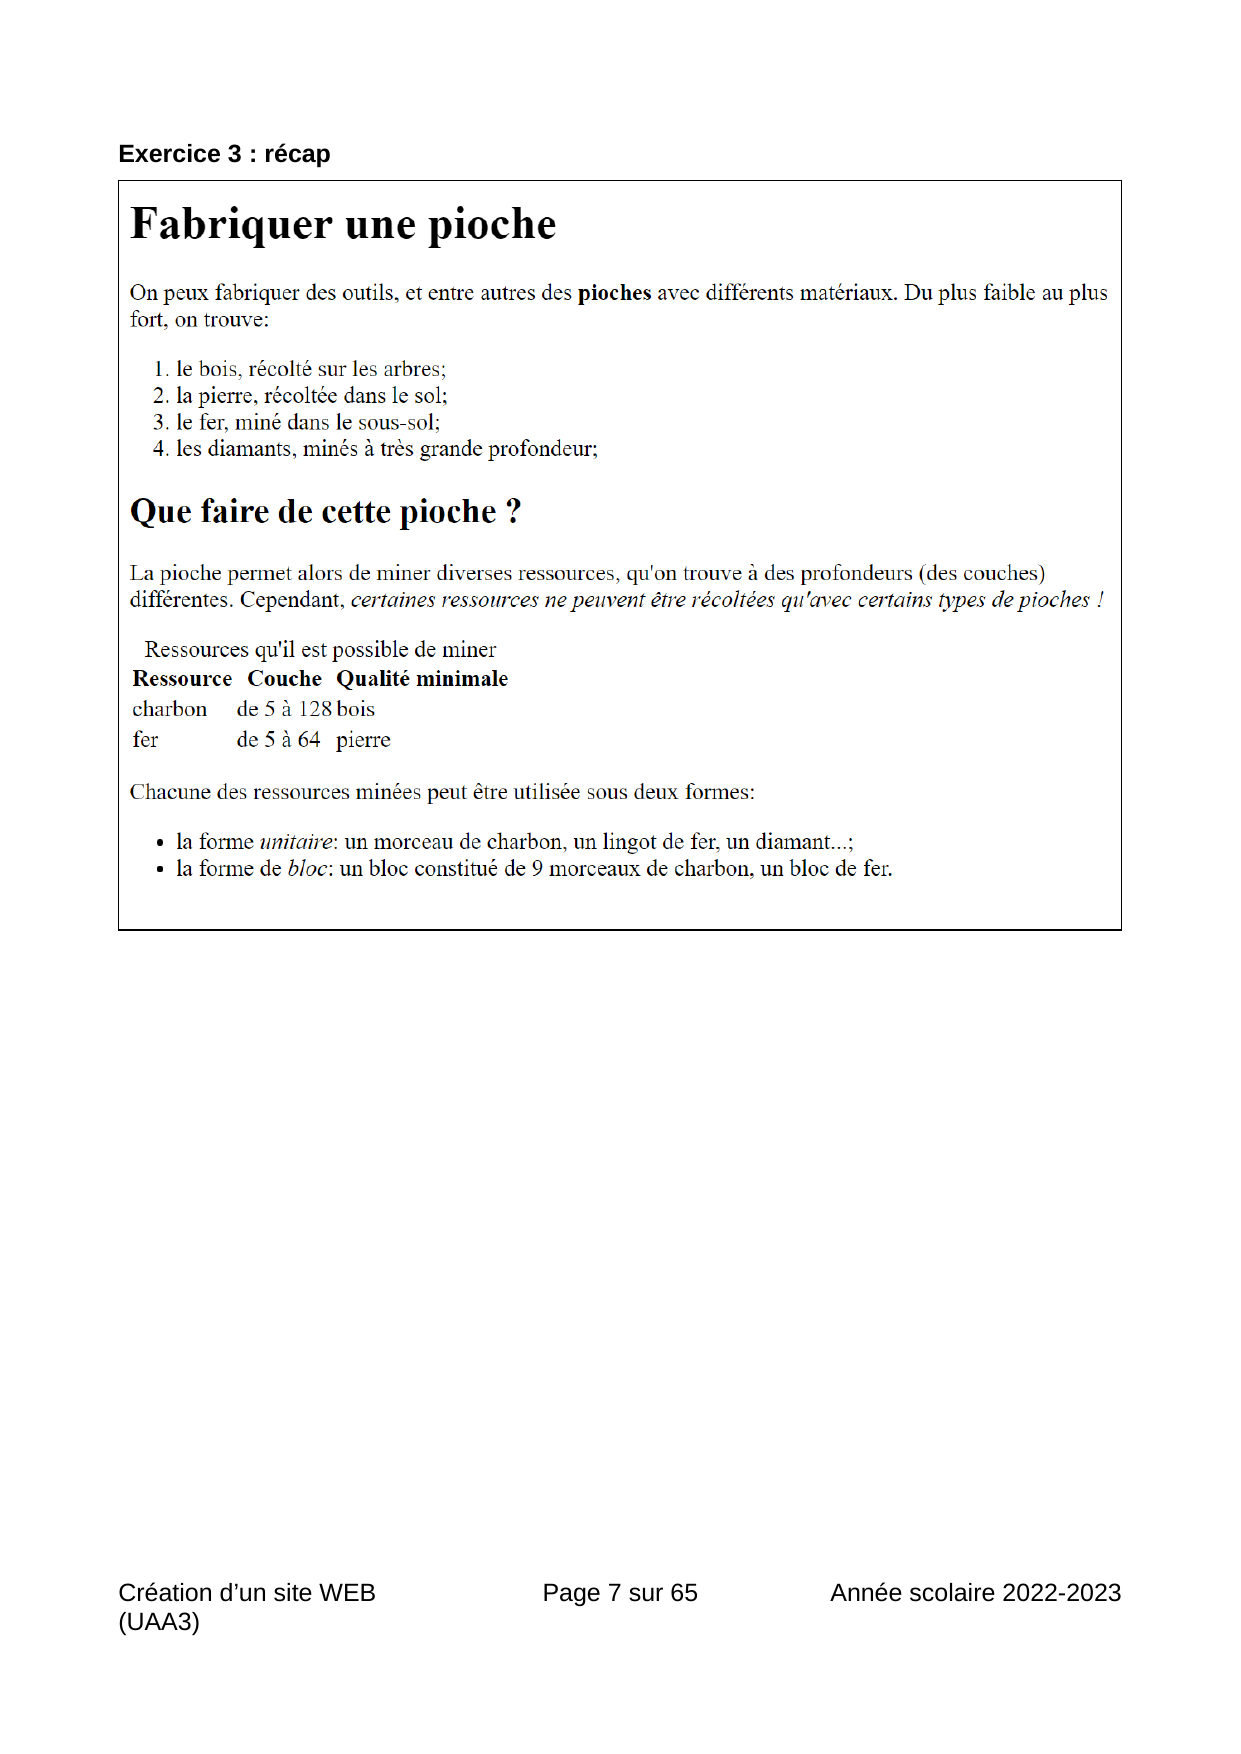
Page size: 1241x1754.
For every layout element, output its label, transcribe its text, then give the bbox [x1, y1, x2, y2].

subtitle Exercice 3 : récap [118, 139, 1122, 168]
table_header [119, 181, 1121, 929]
picture [125, 187, 1116, 891]
